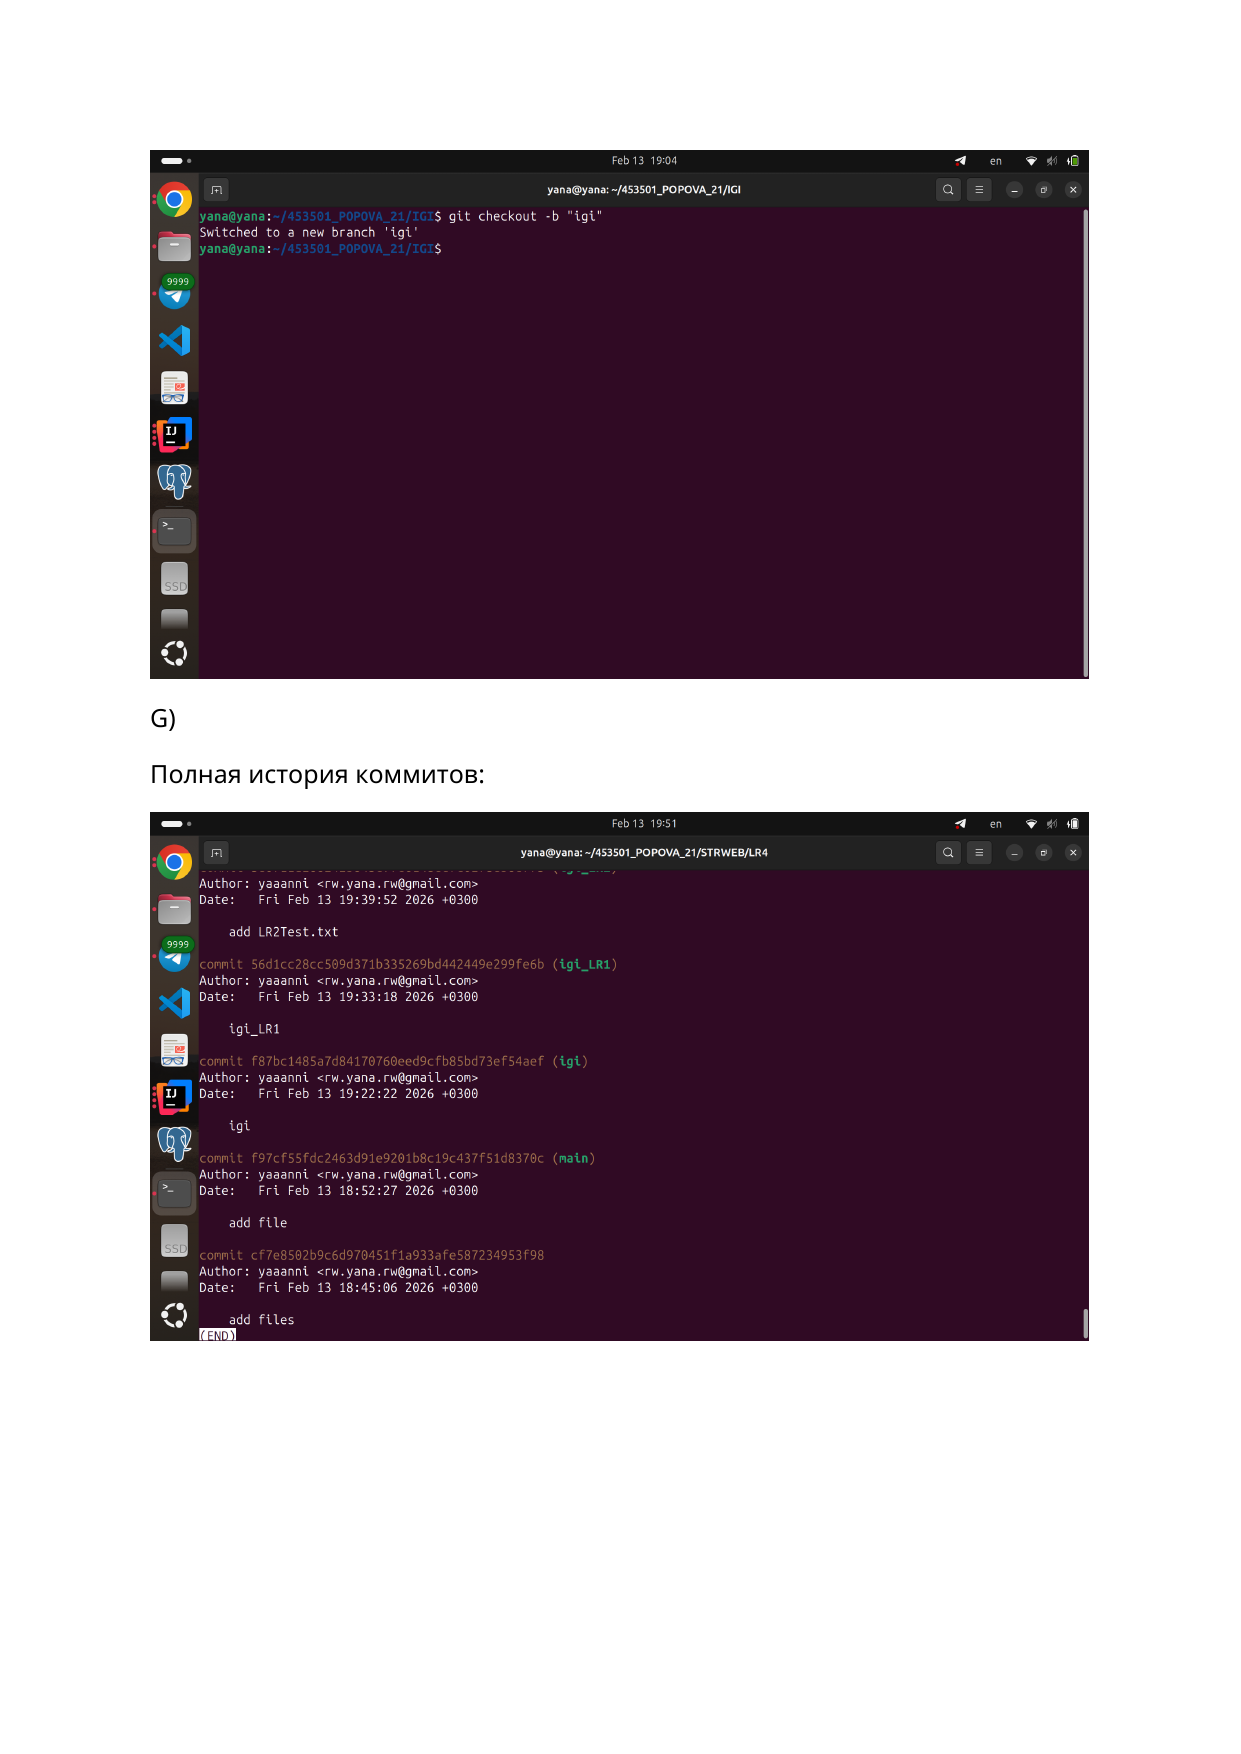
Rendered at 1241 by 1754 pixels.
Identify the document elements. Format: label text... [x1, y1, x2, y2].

text G) [150, 700, 1090, 734]
text Полная история коммитов: [150, 756, 1090, 790]
